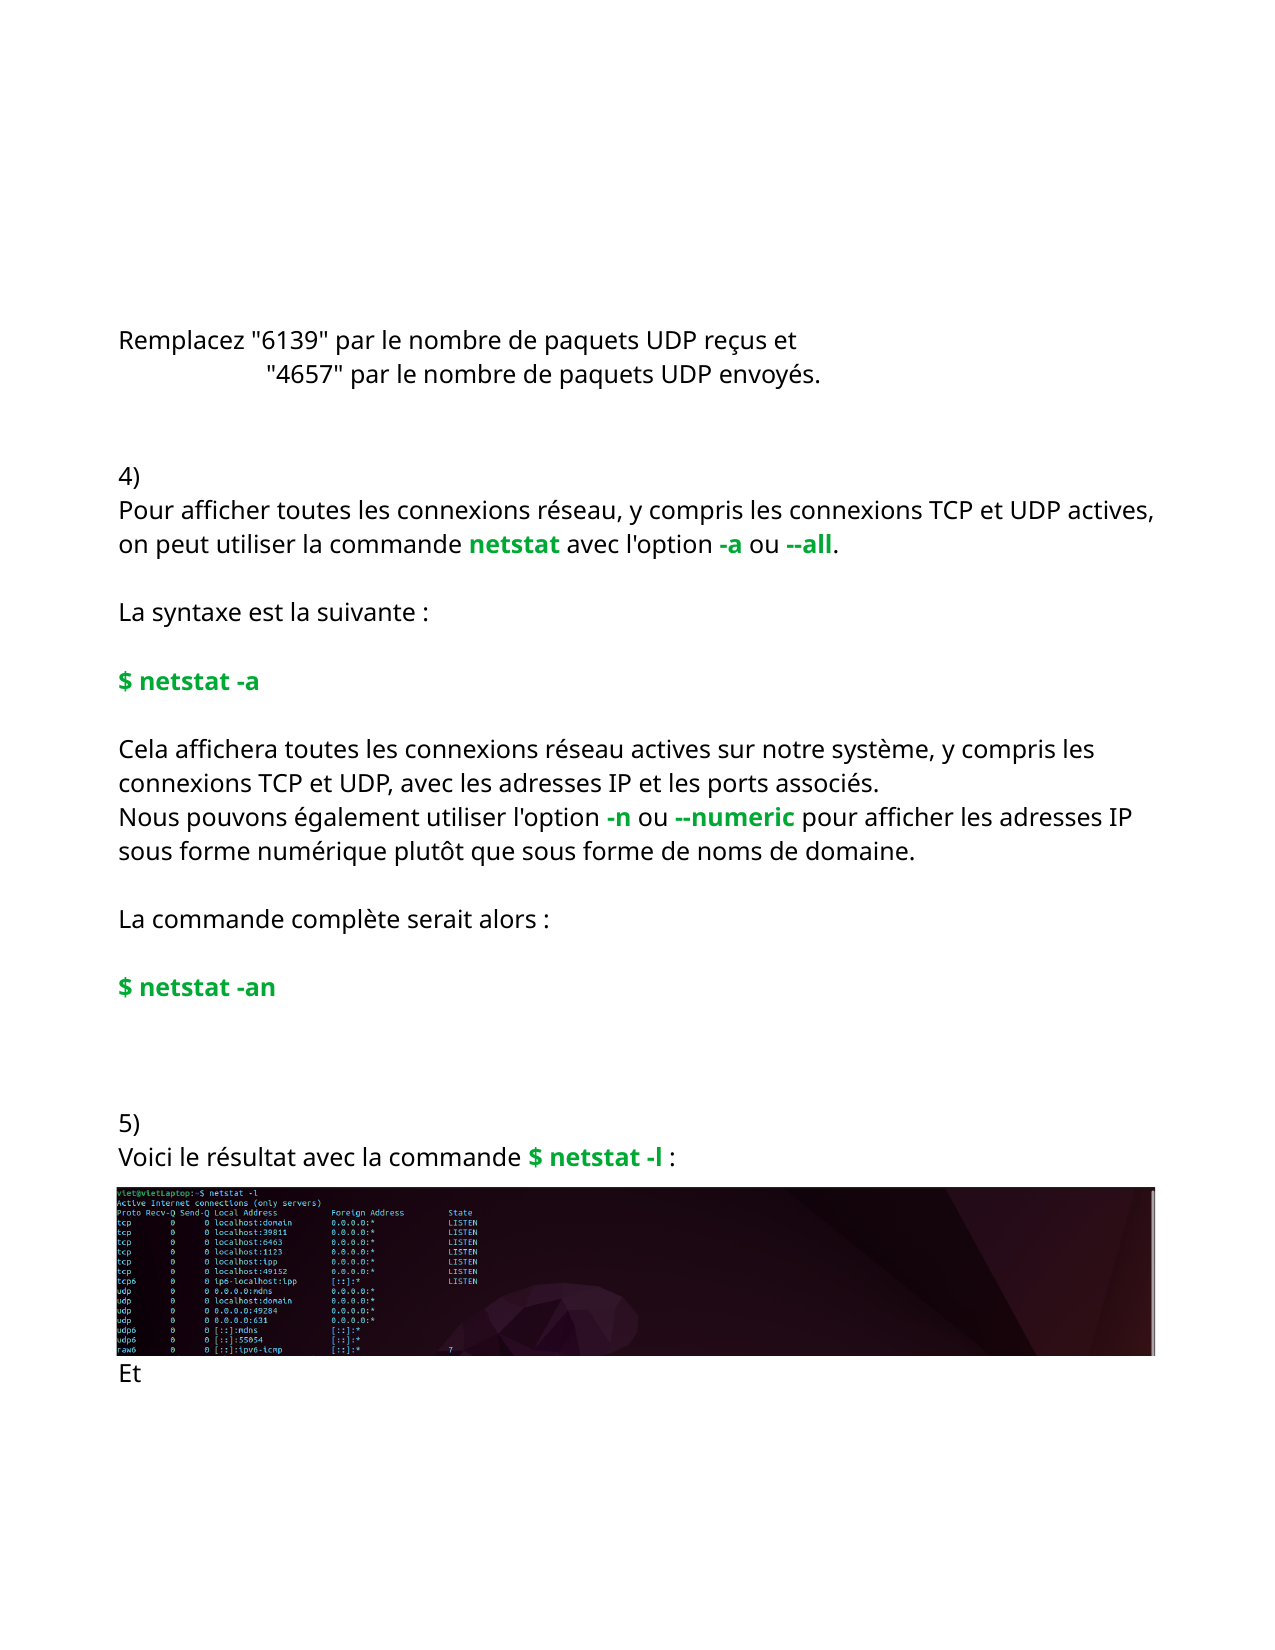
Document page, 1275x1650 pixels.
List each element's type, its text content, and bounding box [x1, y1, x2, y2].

text La syntaxe est la suivante : [118, 595, 1157, 629]
text Voici le résultat avec la commande $ netstat -l : [118, 1140, 1157, 1174]
text "4657" par le nombre de paquets UDP envoyés. [118, 357, 1157, 391]
picture [116, 1187, 1156, 1356]
text Et [118, 1174, 1157, 1390]
text Pour afficher toutes les connexions réseau, y compris les connexions TCP et UDP actives, on peut utiliser la commande netstat avec l'option -a ou --all. [118, 493, 1157, 561]
text La commande complète serait alors : [118, 902, 1157, 936]
text $ netstat -a [118, 663, 1157, 697]
text $ netstat -an [118, 970, 1157, 1004]
text Nous pouvons également utiliser l'option -n ou --numeric pour afficher les adresses IP sous forme numérique plutôt que sous forme de noms de domaine. [118, 799, 1157, 867]
text 5) [118, 1106, 1157, 1140]
text 4) [118, 459, 1157, 493]
text Remplacez "6139" par le nombre de paquets UDP reçus et [118, 322, 1157, 357]
text Cela affichera toutes les connexions réseau actives sur notre système, y compris les connexions TCP et UDP, avec les adresses IP et les ports associés. [118, 731, 1157, 799]
